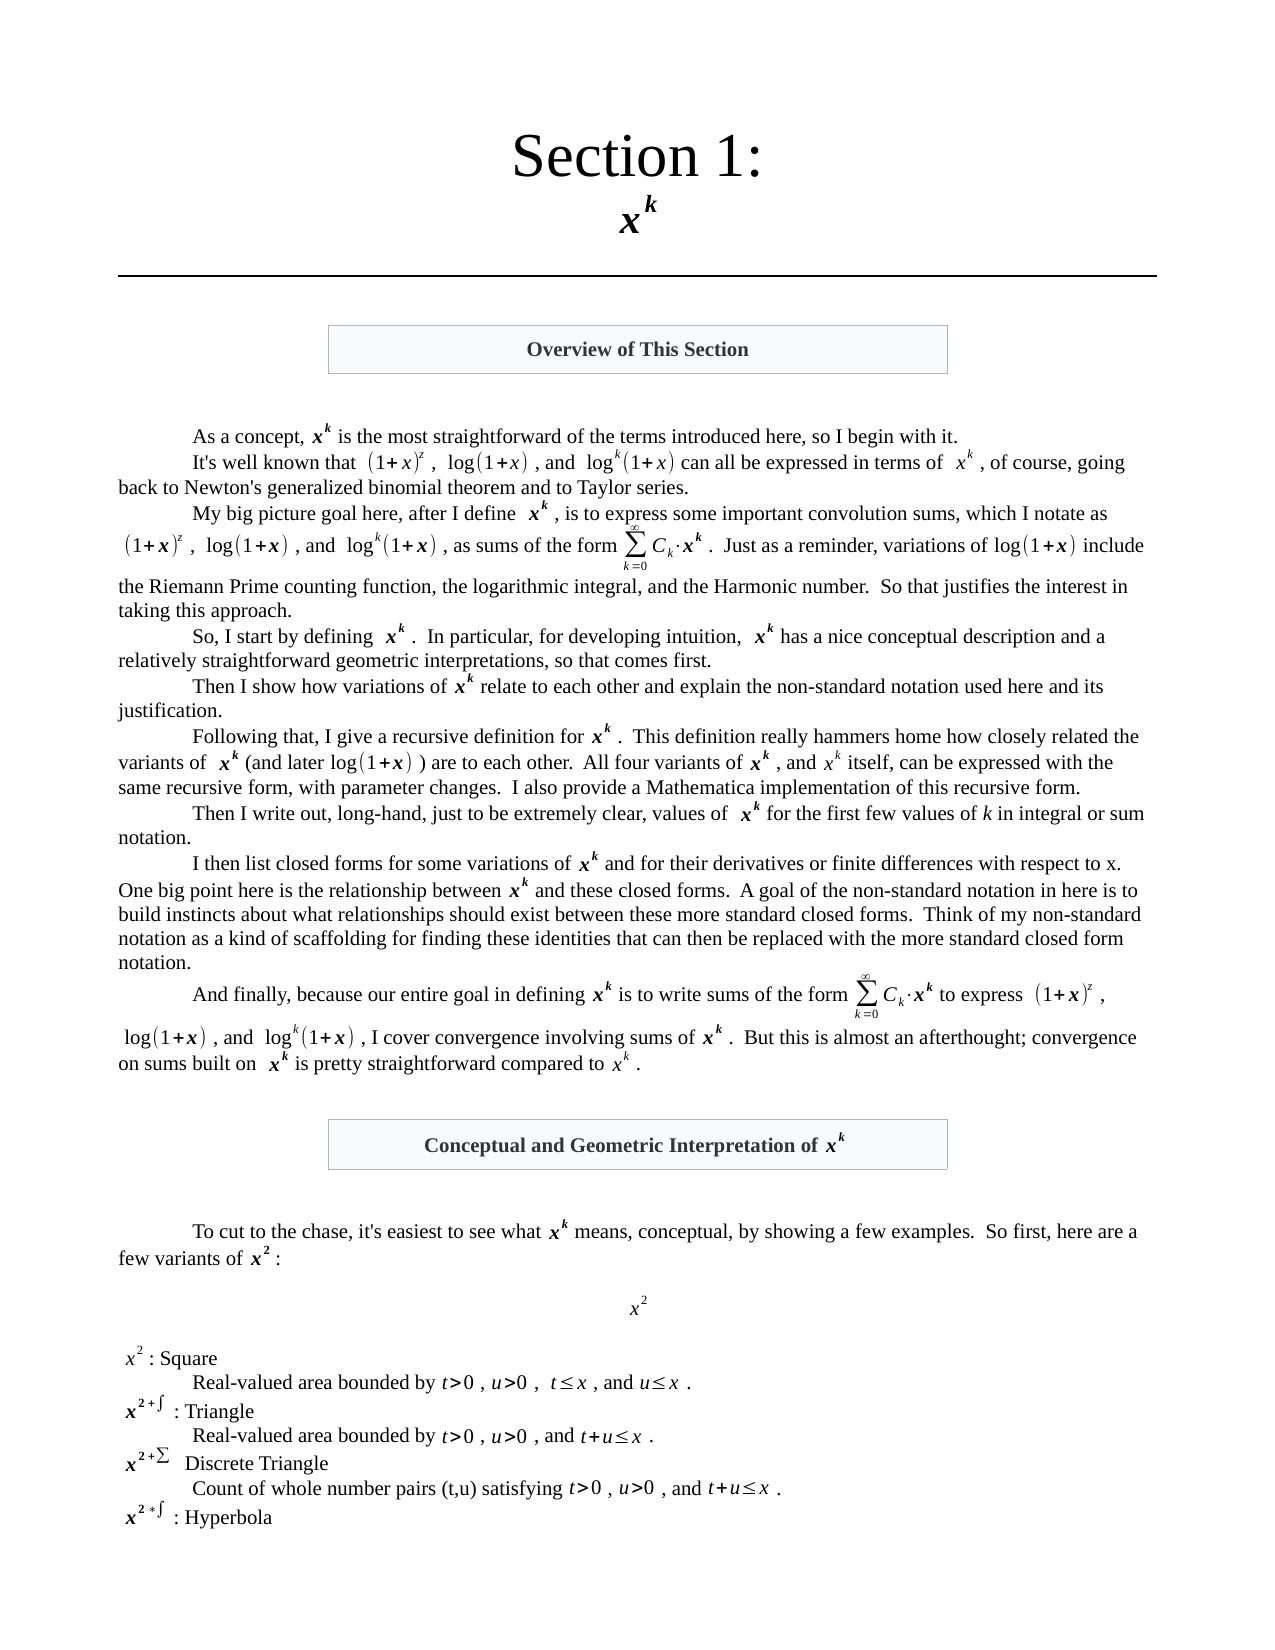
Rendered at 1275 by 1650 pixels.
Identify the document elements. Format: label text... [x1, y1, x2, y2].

text To cut to the chase, it's easiest to see whatmeans, conceptual, by showing a few examples. So first, here are a few variants of: [118, 1217, 1157, 1269]
text And finally, because our entire goal in definingis to write sums of the formto express , , and , I cover convergence involving sums of. But this is almost an afterthought; convergence on sums built on is pretty straightforward compared to. [118, 974, 1157, 1075]
text Section 1: [118, 118, 1157, 190]
text : Square [118, 1344, 1157, 1370]
text Following that, I give a recursive definition for. This definition really hammers home how closely related the variants of (and later) are to each other. All four variants of, anditself, can be expressed with the same recursive form, with parameter changes. I also provide a Mathematica implementation of this recursive form. [118, 722, 1157, 799]
text Real-valued area bounded by,, , and. [118, 1370, 1157, 1394]
text Then I show how variations ofrelate to each other and explain the non-standard notation used here and its justification. [118, 672, 1157, 722]
text : Triangle [118, 1394, 1157, 1423]
text I then list closed forms for some variations ofand for their derivatives or finite differences with respect to x. One big point here is the relationship betweenand these closed forms. A goal of the non-standard notation in here is to build instincts about what relationships should exist between these more standard closed forms. Think of my non-standard notation as a kind of scaffolding for finding these identities that can then be replaced with the more standard closed form notation. [118, 849, 1157, 974]
text Overview of This Section [329, 326, 947, 373]
text Then I write out, long-hand, just to be extremely clear, values of for the first few values of k in integral or sum notation. [118, 799, 1157, 849]
text So, I start by defining . In particular, for developing intuition, has a nice conceptual description and a relatively straightforward geometric interpretations, so that comes first. [118, 622, 1157, 672]
text As a concept,is the most straightforward of the terms introduced here, so I begin with it. [118, 422, 1157, 448]
text Real-valued area bounded by,, and. [118, 1423, 1157, 1447]
text My big picture goal here, after I define , is to express some important convolution sums, which I notate as, , and , as sums of the form. Just as a reminder, variations ofinclude the Riemann Prime counting function, the logarithmic integral, and the Harmonic number. So that justifies the interest in taking this approach. [118, 499, 1157, 622]
text Discrete Triangle [118, 1447, 1157, 1475]
text Count of whole number pairs (t,u) satisfying,, and. [118, 1475, 1157, 1499]
text Conceptual and Geometric Interpretation of [329, 1120, 947, 1169]
text : Hyperbola [118, 1499, 1157, 1529]
text It's well known that , , and can all be expressed in terms of , of course, going back to Newton's generalized binomial theorem and to Taylor series. [118, 448, 1157, 499]
